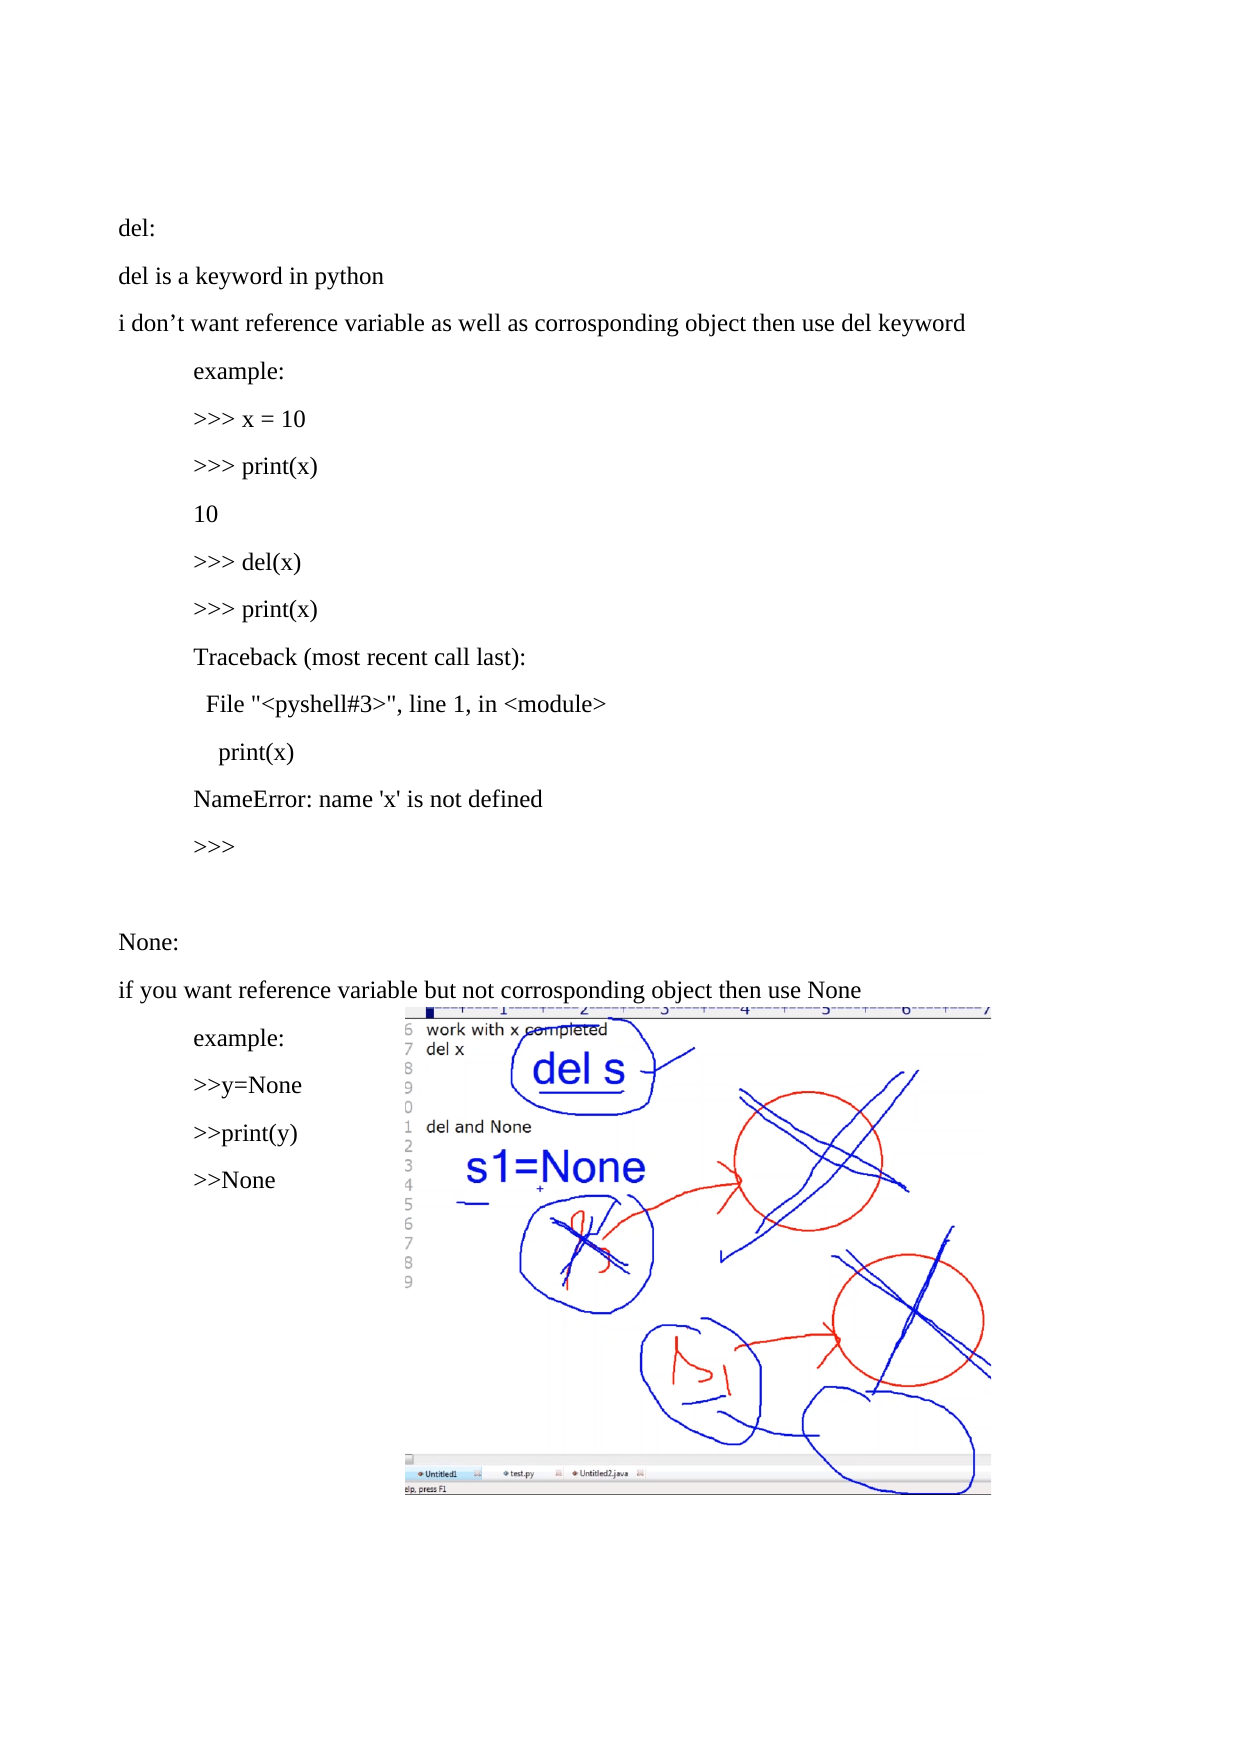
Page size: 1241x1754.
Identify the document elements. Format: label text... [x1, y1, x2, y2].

text [992, 1165, 1122, 1194]
text example: [118, 1023, 405, 1051]
text 10 [118, 499, 1122, 528]
text print(x) [118, 737, 1122, 766]
text [992, 1023, 1122, 1051]
text Traceback (most recent call last): [118, 642, 1122, 671]
text if you want reference variable but not corrosponding object then use None [118, 975, 1122, 1004]
text [992, 1118, 1122, 1147]
text >>> del(x) [118, 547, 1122, 575]
text >>> [118, 832, 1122, 861]
text del: [118, 213, 1122, 242]
text [992, 1070, 1122, 1099]
text >>> x = 10 [118, 404, 1122, 432]
text NameError: name 'x' is not defined [118, 784, 1122, 813]
text >>y=None [118, 1070, 405, 1099]
text File "<pyshell#3>", line 1, in <module> [118, 689, 1122, 718]
text >>None [118, 1165, 405, 1194]
text i don’t want reference variable as well as corrosponding object then use del keyword [118, 308, 1122, 337]
text example: [118, 356, 1122, 385]
text >>> print(x) [118, 451, 1122, 480]
text >>print(y) [118, 1118, 405, 1147]
text >>> print(x) [118, 594, 1122, 623]
text del is a keyword in python [118, 261, 1122, 290]
text None: [118, 927, 1122, 956]
picture [405, 1007, 992, 1495]
